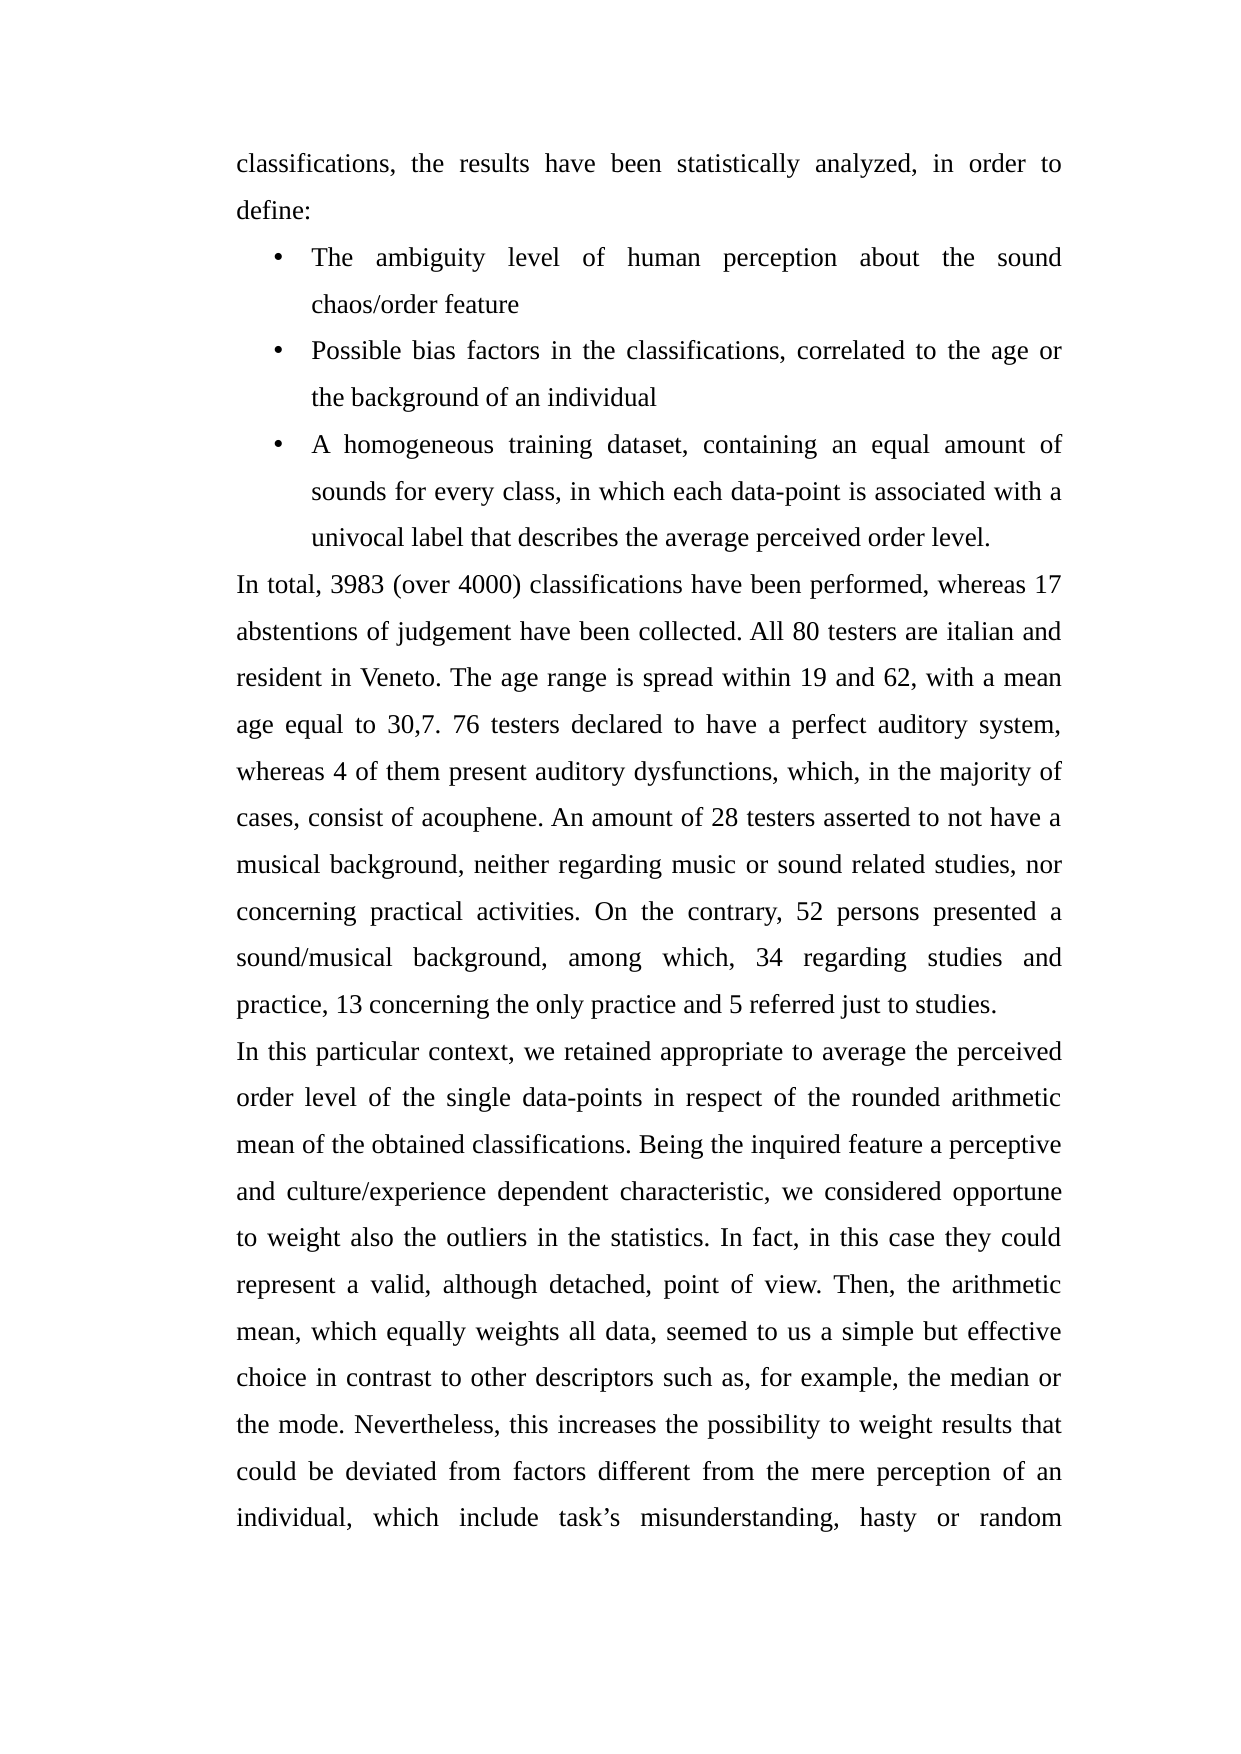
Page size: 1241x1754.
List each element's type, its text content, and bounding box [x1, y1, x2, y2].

list Possible bias factors in the classifications, correlated to the age or the background of an individual [274, 334, 1063, 412]
text In total, 3983 (over 4000) classifications have been performed, whereas 17 abstentions of judgement have been collected. All 80 testers are italian and resident in Veneto. The age range is spread within 19 and 62, with a mean age equal to 30,7. 76 testers declared to have a perfect auditory system, whereas 4 of them present auditory dysfunctions, which, in the majority of cases, consist of acouphene. An amount of 28 testers asserted to not have a musical background, neither regarding music or sound related studies, nor concerning practical activities. On the contrary, 52 persons presented a sound/musical background, among which, 34 regarding studies and practice, 13 concerning the only practice and 5 referred just to studies. [236, 568, 1063, 1019]
list The ambiguity level of human perception about the sound chaos/order feature [274, 241, 1063, 319]
text classifications, the results have been statistically analyzed, in order to define: [236, 148, 1063, 225]
text In this particular context, we retained appropriate to average the perceived order level of the single data-points in respect of the rounded arithmetic mean of the obtained classifications. Being the inquired feature a perceptive and culture/experience dependent characteristic, we considered opportune to weight also the outliers in the statistics. In fact, in this case they could represent a valid, although detached, point of view. Then, the arithmetic mean, which equally weights all data, seemed to us a simple but effective choice in contrast to other descriptors such as, for example, the median or the mode. Nevertheless, this increases the possibility to weight results that could be deviated from factors different from the mere perception of an individual, which include task’s misunderstanding, hasty or random [236, 1034, 1063, 1532]
list A homogeneous training dataset, containing an equal amount of sounds for every class, in which each data-point is associated with a univocal label that describes the average perceived order level. [274, 428, 1063, 552]
